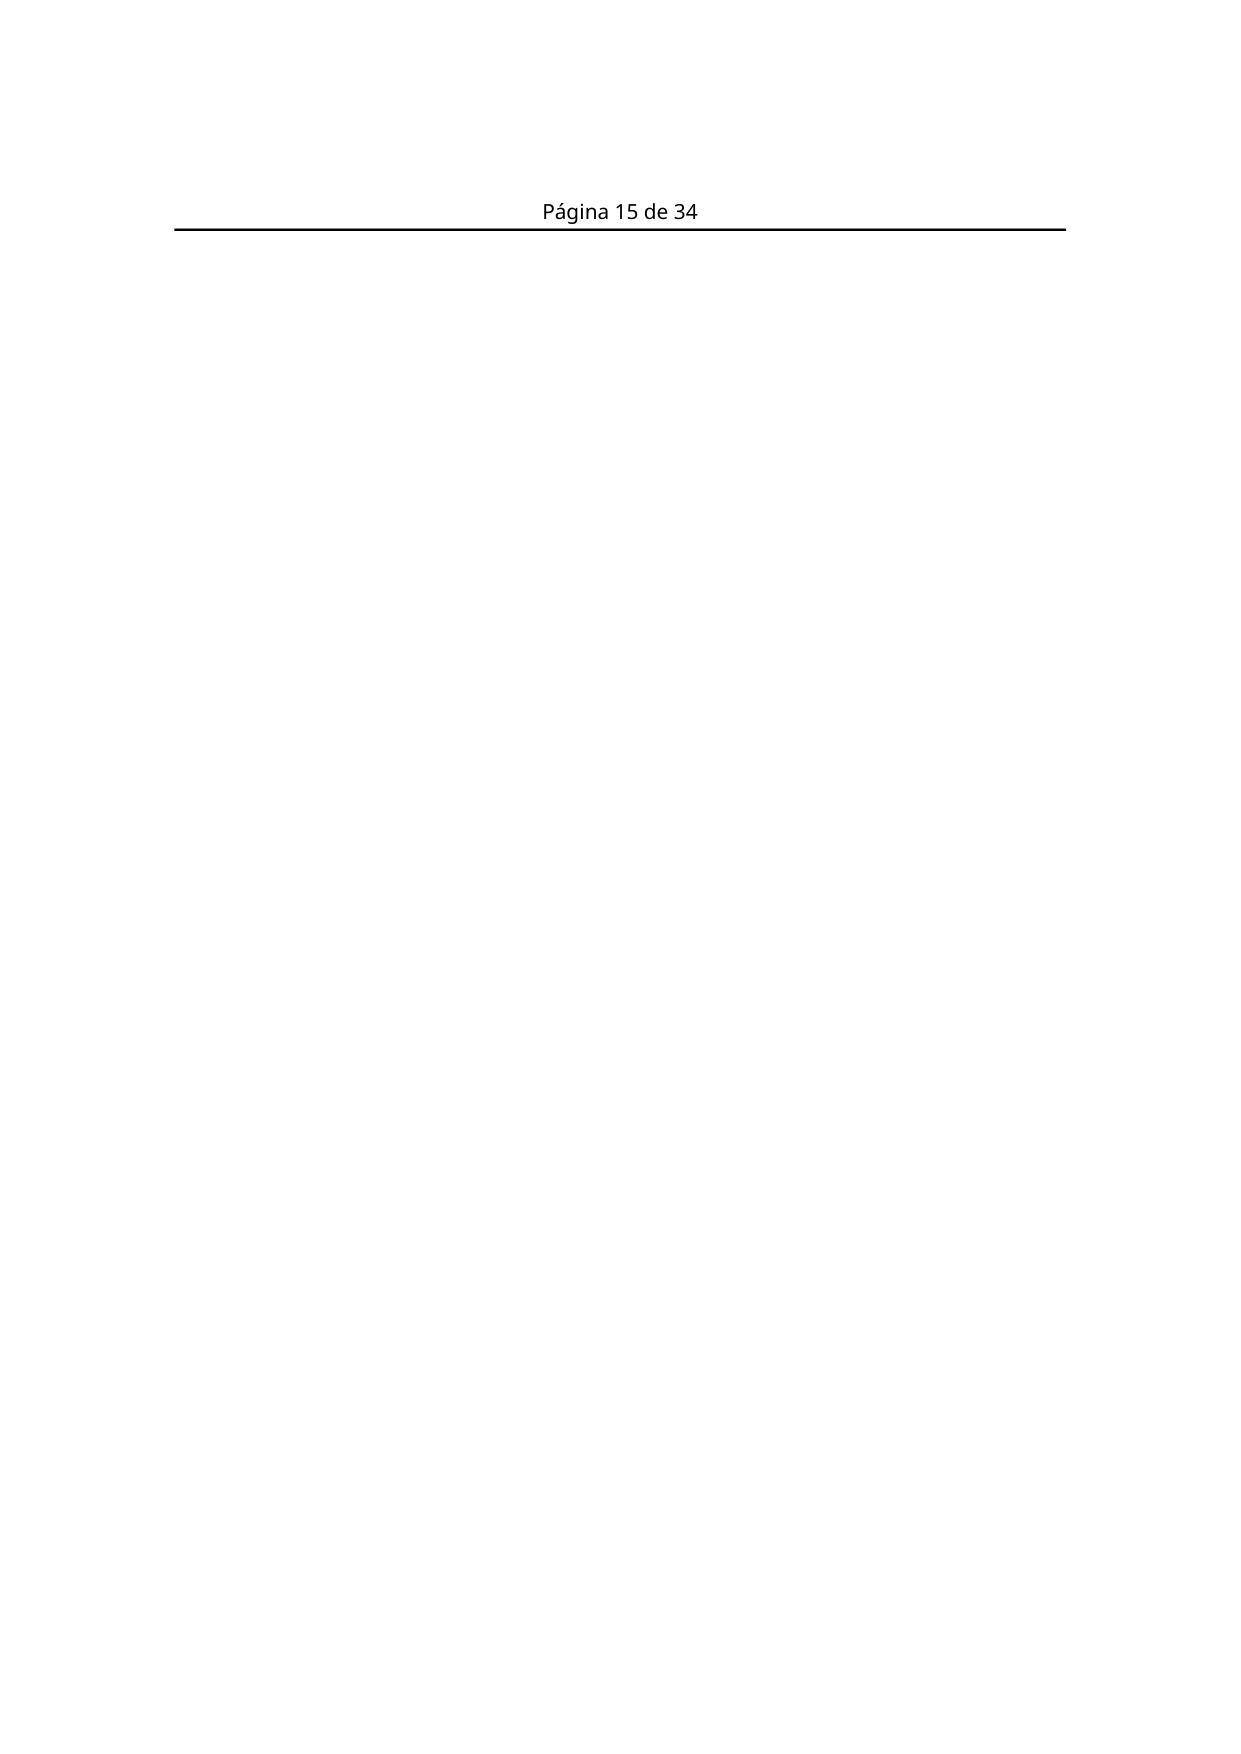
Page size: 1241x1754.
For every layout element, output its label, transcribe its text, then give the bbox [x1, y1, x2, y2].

text Página 15 de 34 [150, 197, 1089, 225]
